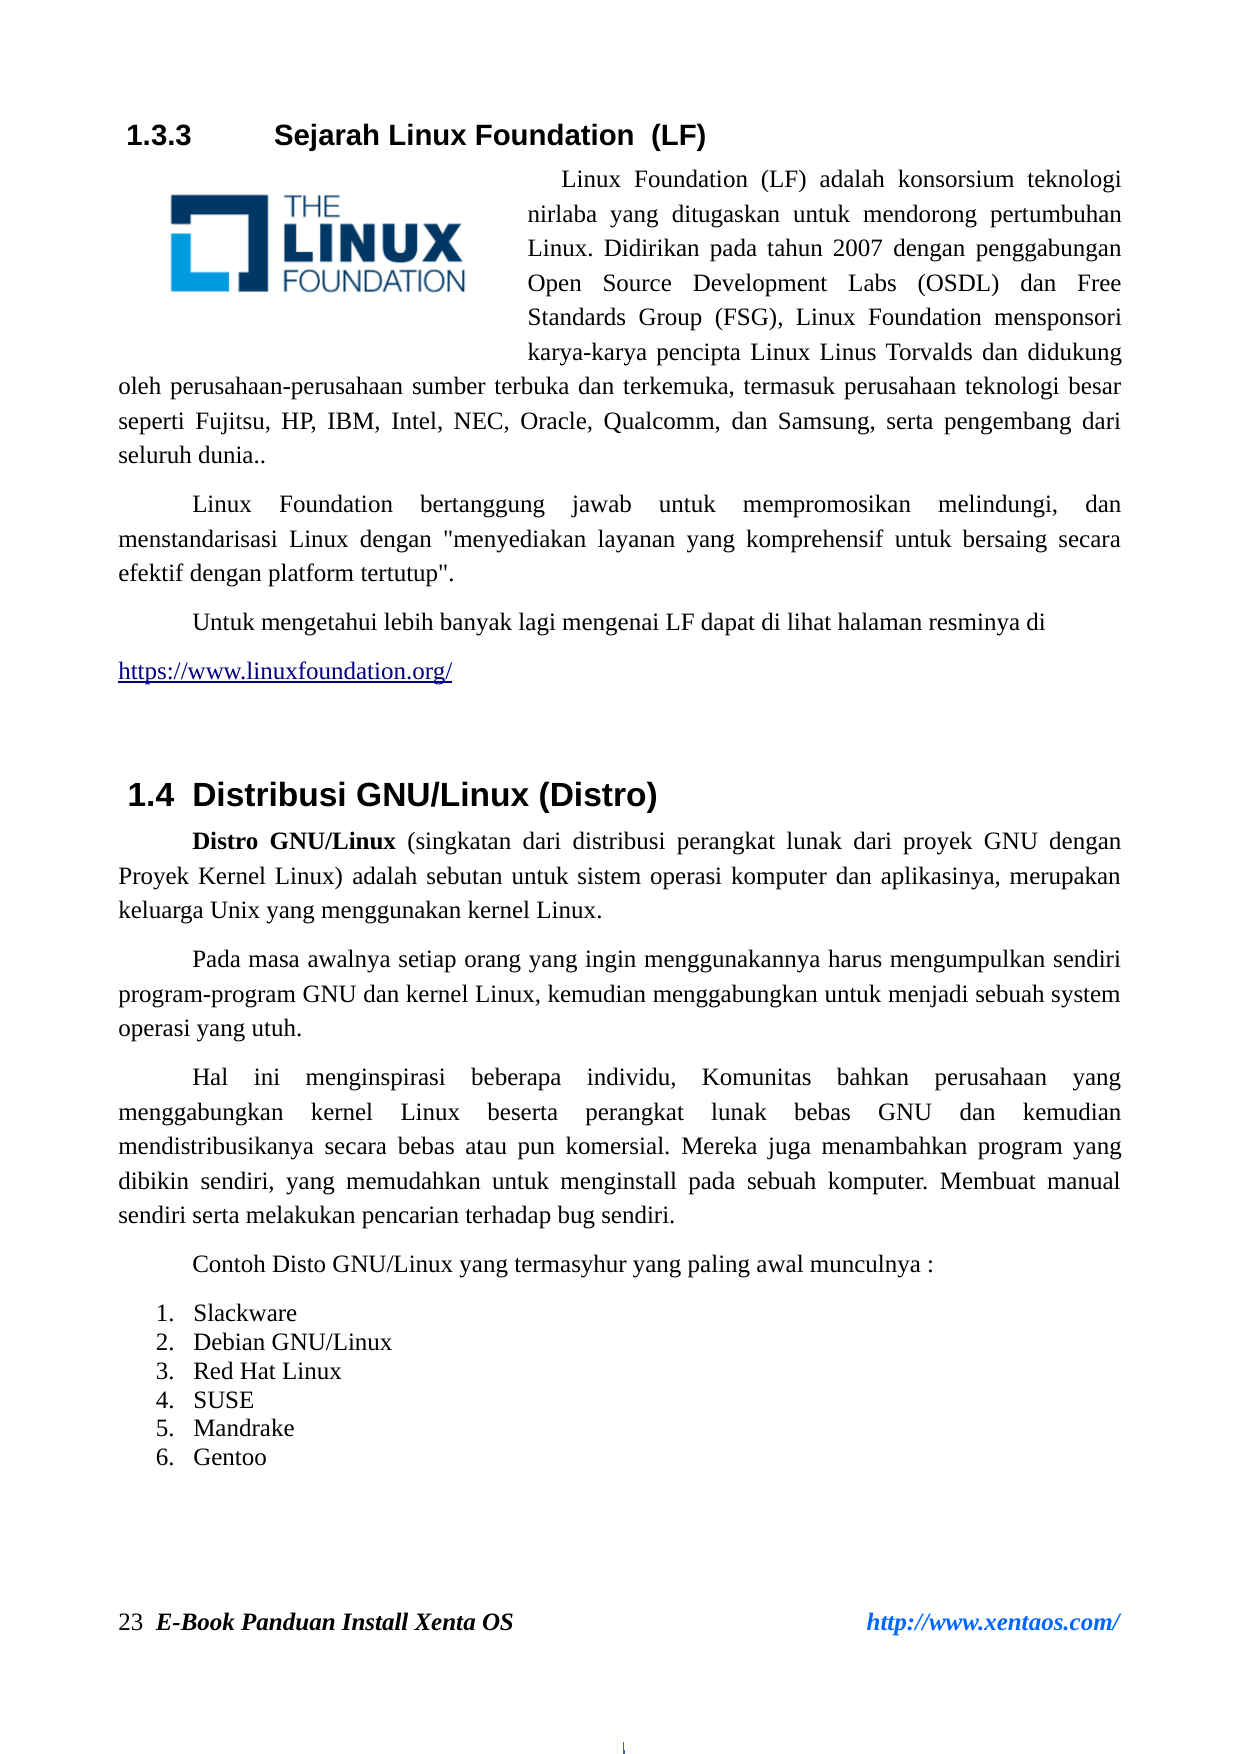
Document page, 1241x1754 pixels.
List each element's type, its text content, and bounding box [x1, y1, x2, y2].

text Distro GNU/Linux (singkatan dari distribusi perangkat lunak dari proyek GNU dengan Proyek Kernel Linux) adalah sebutan untuk sistem operasi komputer dan aplikasinya, merupakan keluarga Unix yang menggunakan kernel Linux. [118, 826, 1122, 924]
list Mandrake [156, 1413, 1122, 1442]
subtitle Distribusi GNU/Linux (Distro) [118, 775, 1122, 814]
text Pada masa awalnya setiap orang yang ingin menggunakannya harus mengumpulkan sendiri program-program GNU dan kernel Linux, kemudian menggabungkan untuk menjadi sebuah system operasi yang utuh. [118, 944, 1122, 1042]
picture [112, 164, 528, 344]
subtitle Sejarah Linux Foundation (LF) [118, 118, 1122, 152]
list Red Hat Linux [156, 1356, 1122, 1385]
text Untuk mengetahui lebih banyak lagi mengenai LF dapat di lihat halaman resminya di [118, 607, 1122, 636]
list Gentoo [156, 1442, 1122, 1471]
list SUSE [156, 1385, 1122, 1413]
text https://www.linuxfoundation.org/ [118, 656, 1122, 685]
list Debian GNU/Linux [156, 1327, 1122, 1356]
text Linux Foundation (LF) adalah konsorsium teknologi nirlaba yang ditugaskan untuk mendorong pertumbuhan Linux. Didirikan pada tahun 2007 dengan penggabungan Open Source Development Labs (OSDL) dan Free Standards Group (FSG), Linux Foundation mensponsori karya-karya pencipta Linux Linus Torvalds dan didukung oleh perusahaan-perusahaan sumber terbuka dan terkemuka, termasuk perusahaan teknologi besar seperti Fujitsu, HP, IBM, Intel, NEC, Oracle, Qualcomm, dan Samsung, serta pengembang dari seluruh dunia.. [118, 164, 1122, 469]
text Hal ini menginspirasi beberapa individu, Komunitas bahkan perusahaan yang menggabungkan kernel Linux beserta perangkat lunak bebas GNU dan kemudian mendistribusikanya secara bebas atau pun komersial. Mereka juga menambahkan program yang dibikin sendiri, yang memudahkan untuk menginstall pada sebuah komputer. Membuat manual sendiri serta melakukan pencarian terhadap bug sendiri. [118, 1062, 1122, 1229]
text Contoh Disto GNU/Linux yang termasyhur yang paling awal munculnya : [118, 1249, 1122, 1278]
text Linux Foundation bertanggung jawab untuk mempromosikan melindungi, dan menstandarisasi Linux dengan "menyediakan layanan yang komprehensif untuk bersaing secara efektif dengan platform tertutup". [118, 489, 1122, 587]
list Slackware [156, 1298, 1122, 1327]
